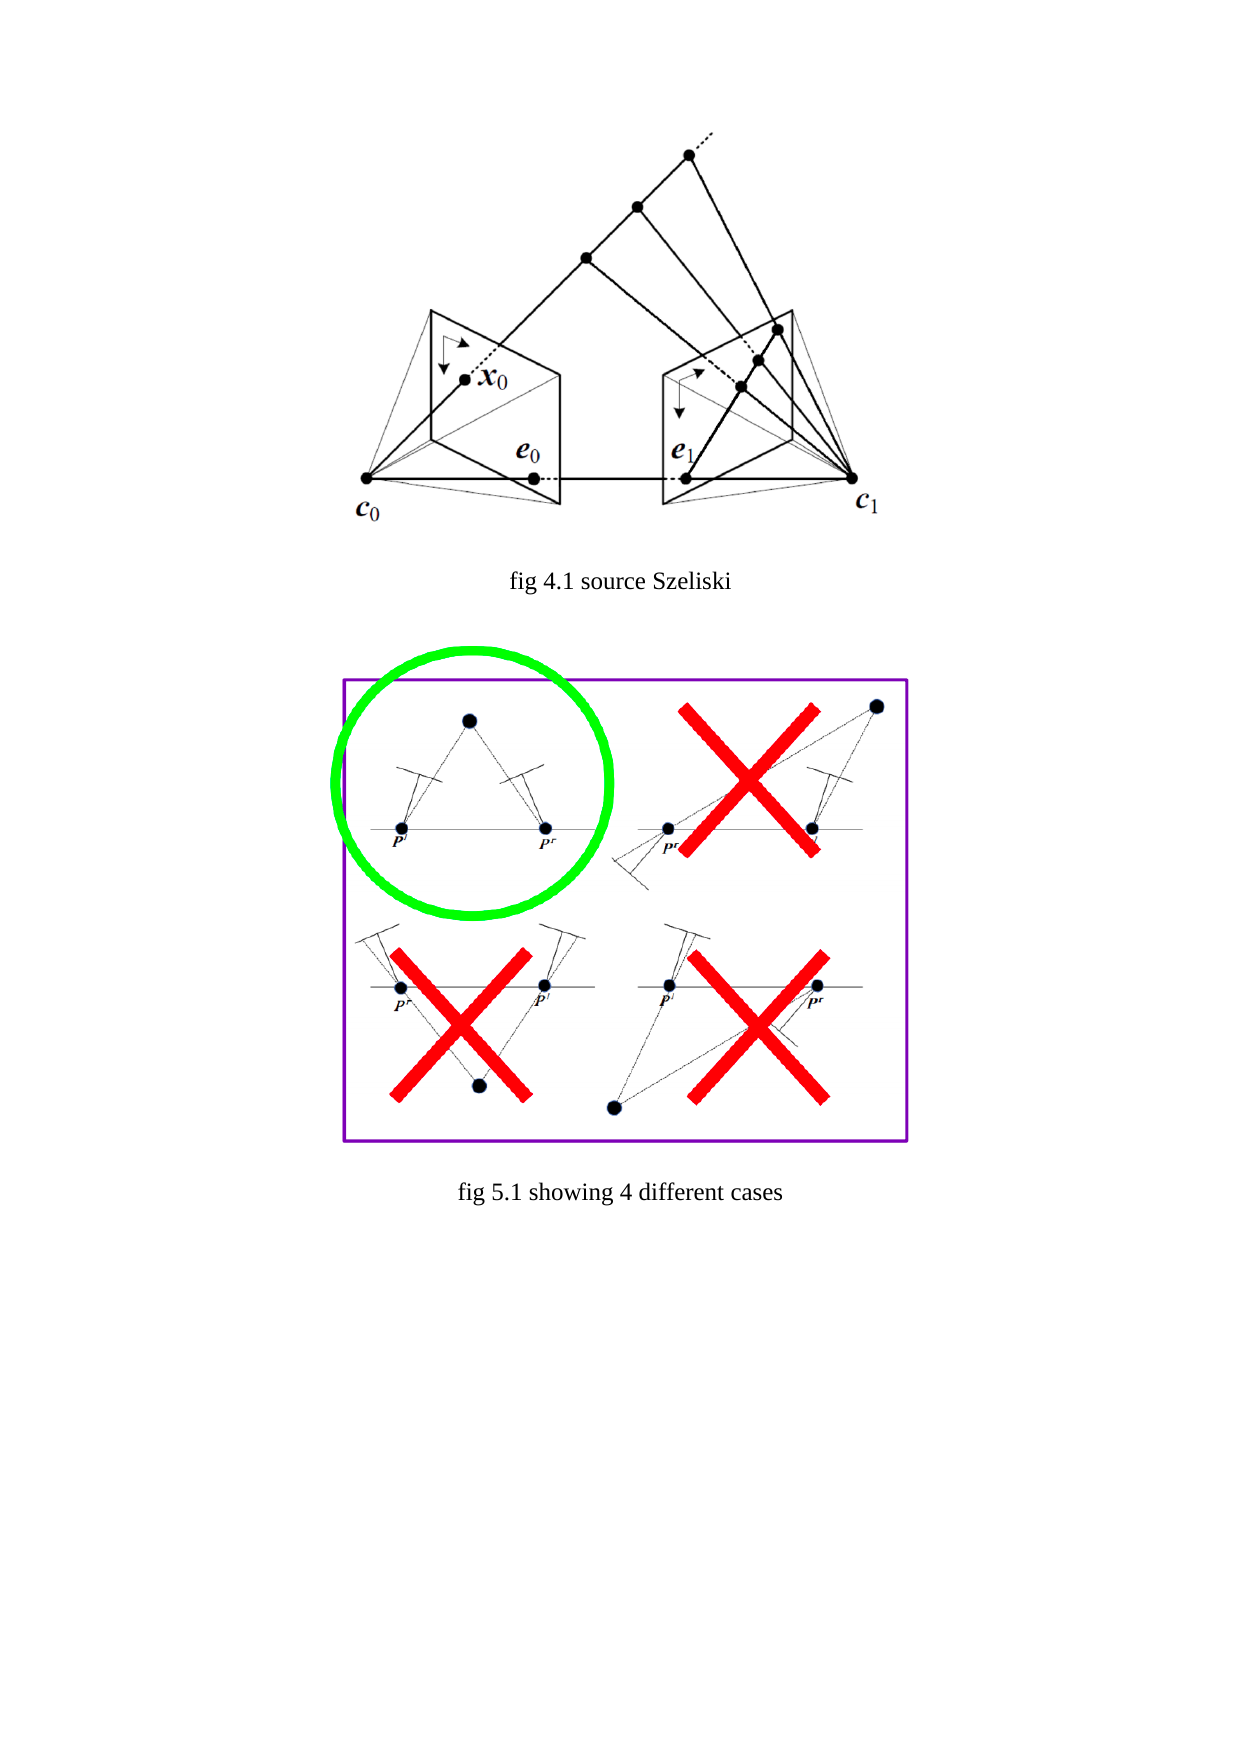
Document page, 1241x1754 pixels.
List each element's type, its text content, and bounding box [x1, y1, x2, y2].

picture [351, 118, 889, 538]
text fig 5.1 showing 4 different cases [118, 1177, 1122, 1206]
picture [324, 623, 916, 1149]
text fig 4.1 source Szeliski [118, 566, 1122, 595]
